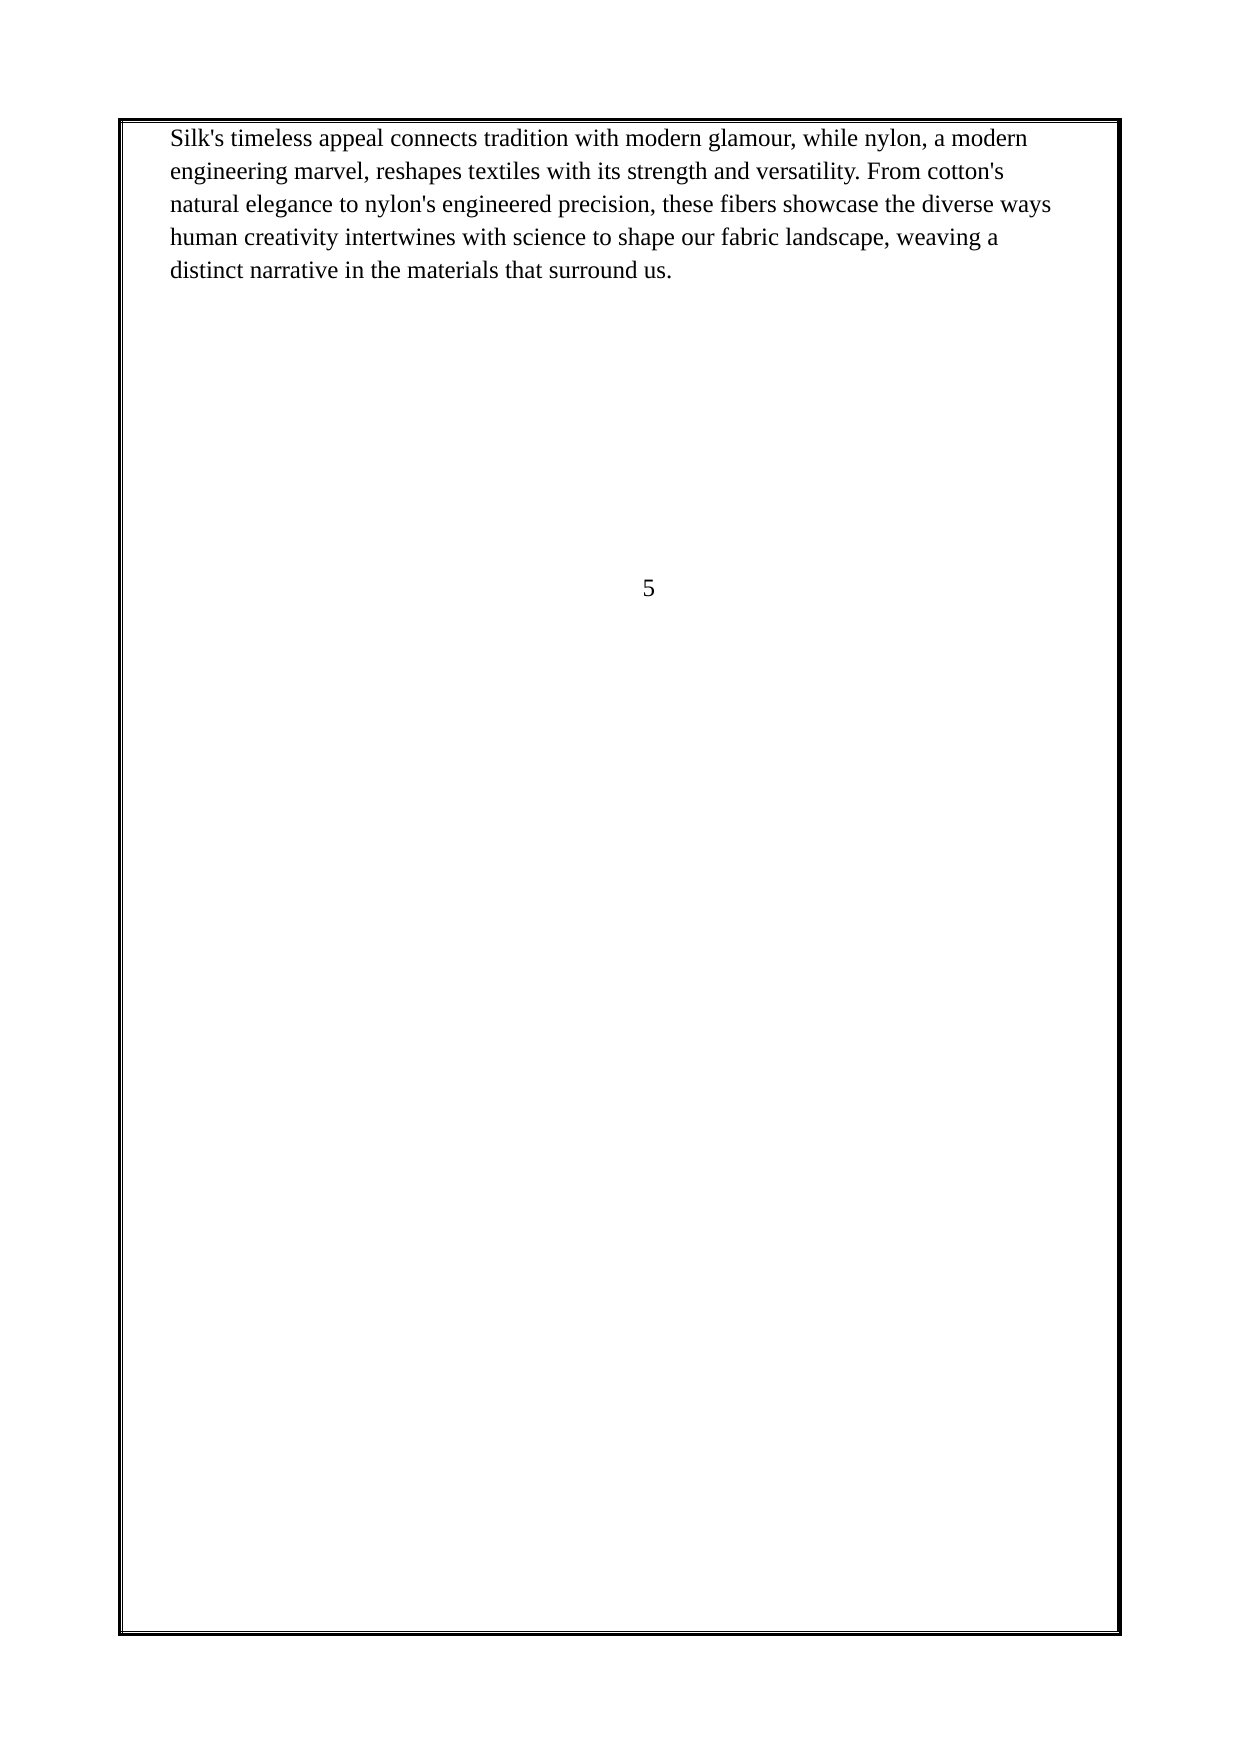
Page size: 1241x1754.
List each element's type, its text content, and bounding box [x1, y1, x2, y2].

text Silk's timeless appeal connects tradition with modern glamour, while nylon, a modern engineering marvel, reshapes textiles with its strength and versatility. From cotton's natural elegance to nylon's engineered precision, these fibers showcase the diverse ways human creativity intertwines with science to shape our fabric landscape, weaving a distinct narrative in the materials that surround us. [170, 123, 1070, 284]
